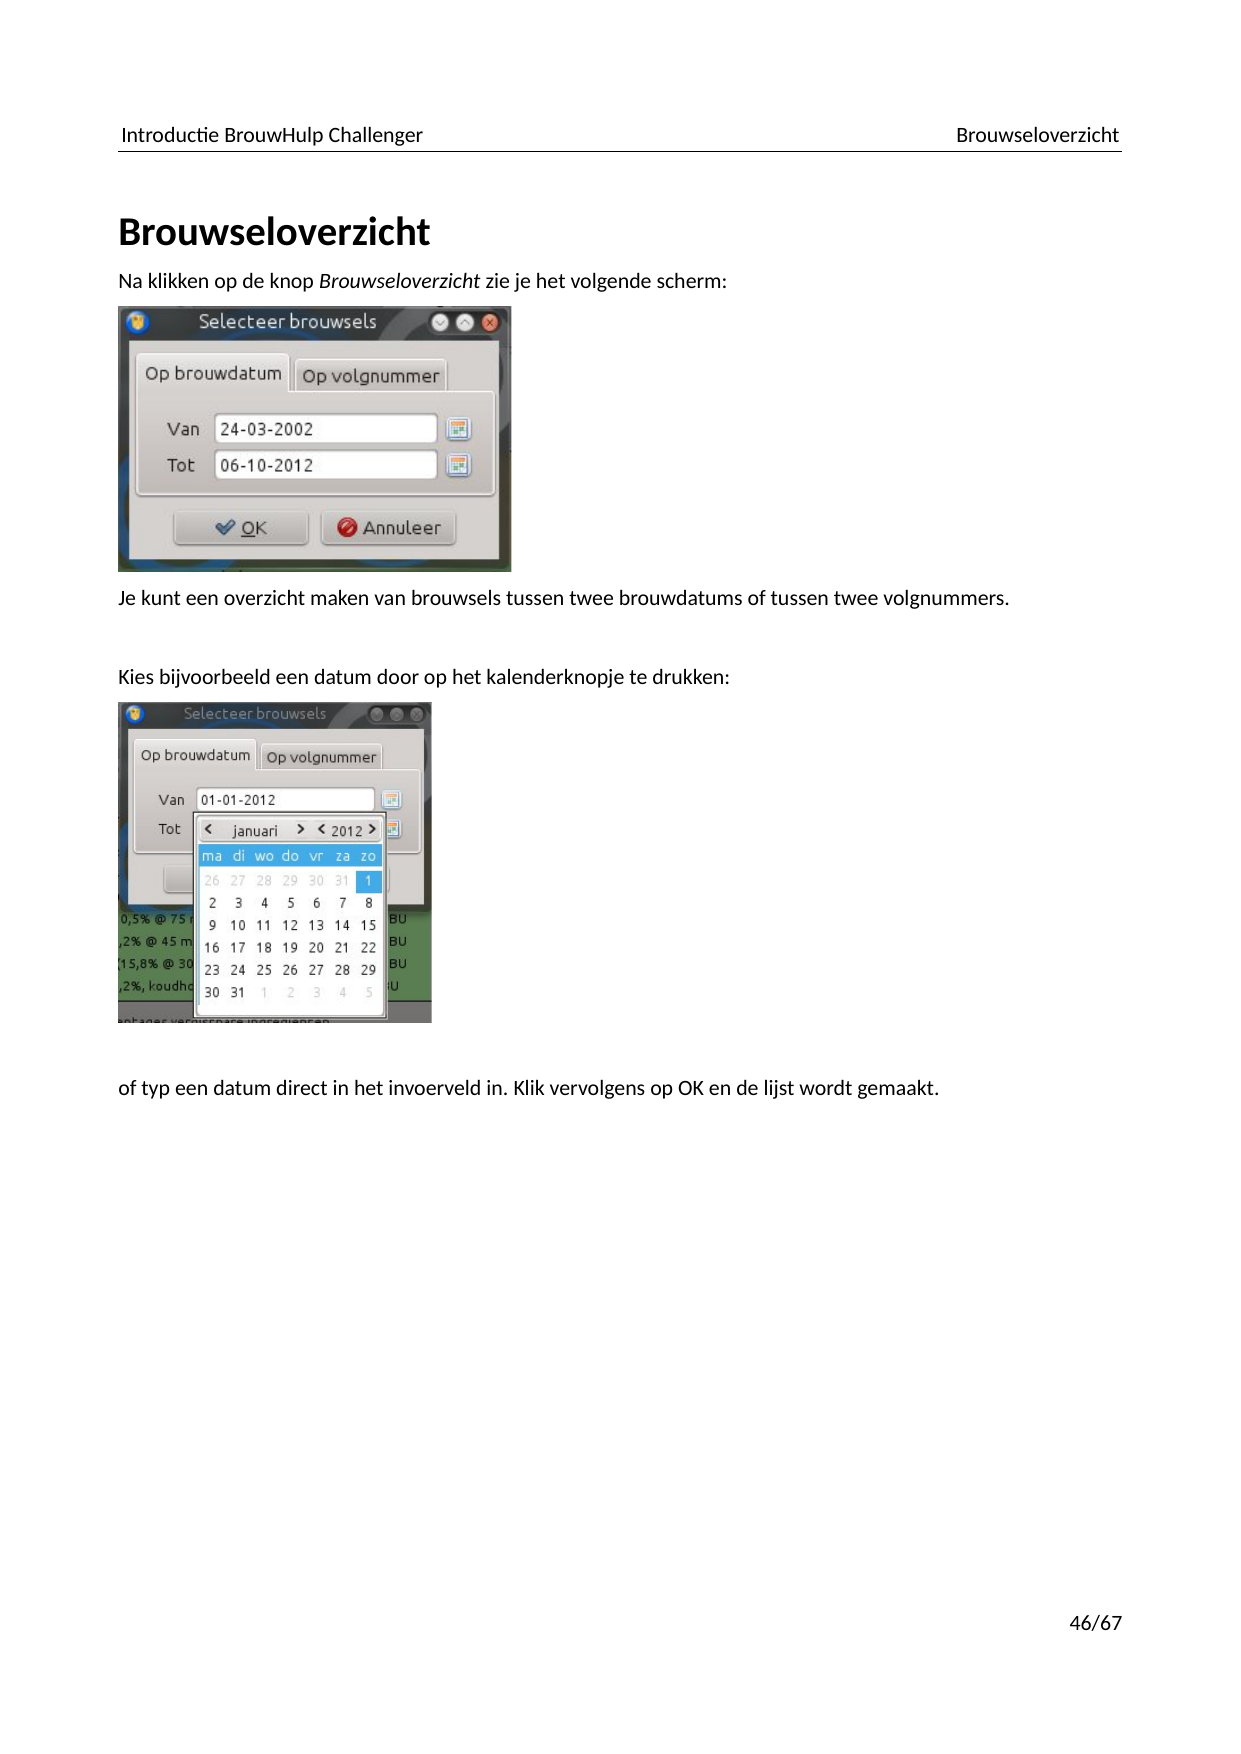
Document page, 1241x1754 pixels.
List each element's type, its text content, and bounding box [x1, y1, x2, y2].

text Na klikken op de knop Brouwseloverzicht zie je het volgende scherm: [118, 268, 1122, 294]
picture [118, 702, 432, 1023]
text Kies bijvoorbeeld een datum door op het kalenderknopje te drukken: [118, 663, 1122, 689]
picture [118, 306, 512, 572]
text Je kunt een overzicht maken van brouwsels tussen twee brouwdatums of tussen twee volgnummers. [118, 584, 1122, 611]
subtitle Brouwseloverzicht [118, 205, 1122, 255]
text of typ een datum direct in het invoerveld in. Klik vervolgens op OK en de lijst wordt gemaakt. [118, 1074, 1122, 1101]
